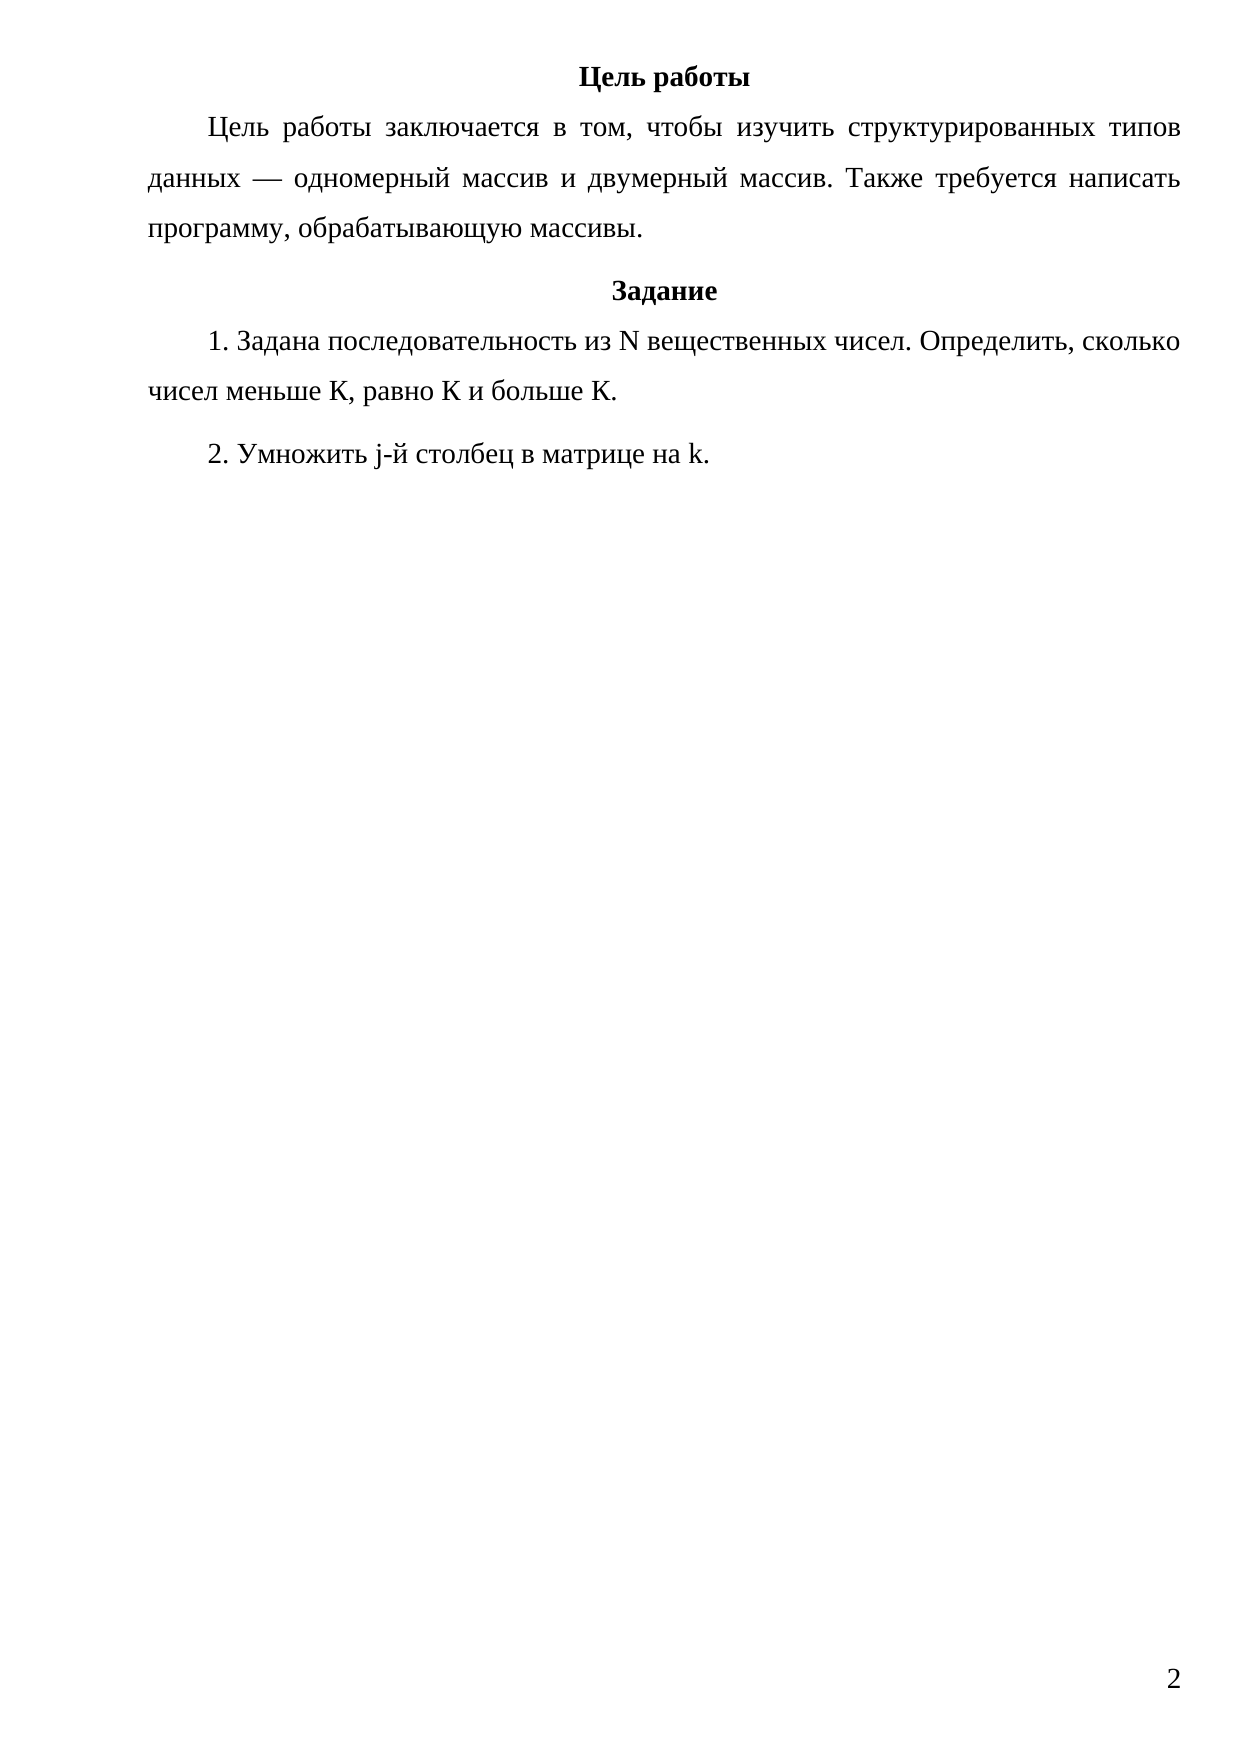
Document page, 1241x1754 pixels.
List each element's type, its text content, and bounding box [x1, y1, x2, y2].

subtitle Задание [207, 273, 1122, 306]
text 1. Задана последовательность из N вещественных чисел. Определить, сколько чисел меньше К, равно К и больше К. [148, 323, 1181, 407]
text Цель работы заключается в том, чтобы изучить структурированных типов данных — одномерный массив и двумерный массив. Также требуется написать программу, обрабатывающую массивы. [148, 109, 1181, 243]
text 2. Умножить j-й столбец в матрице на k. [148, 436, 1181, 470]
subtitle Цель работы [207, 59, 1122, 93]
